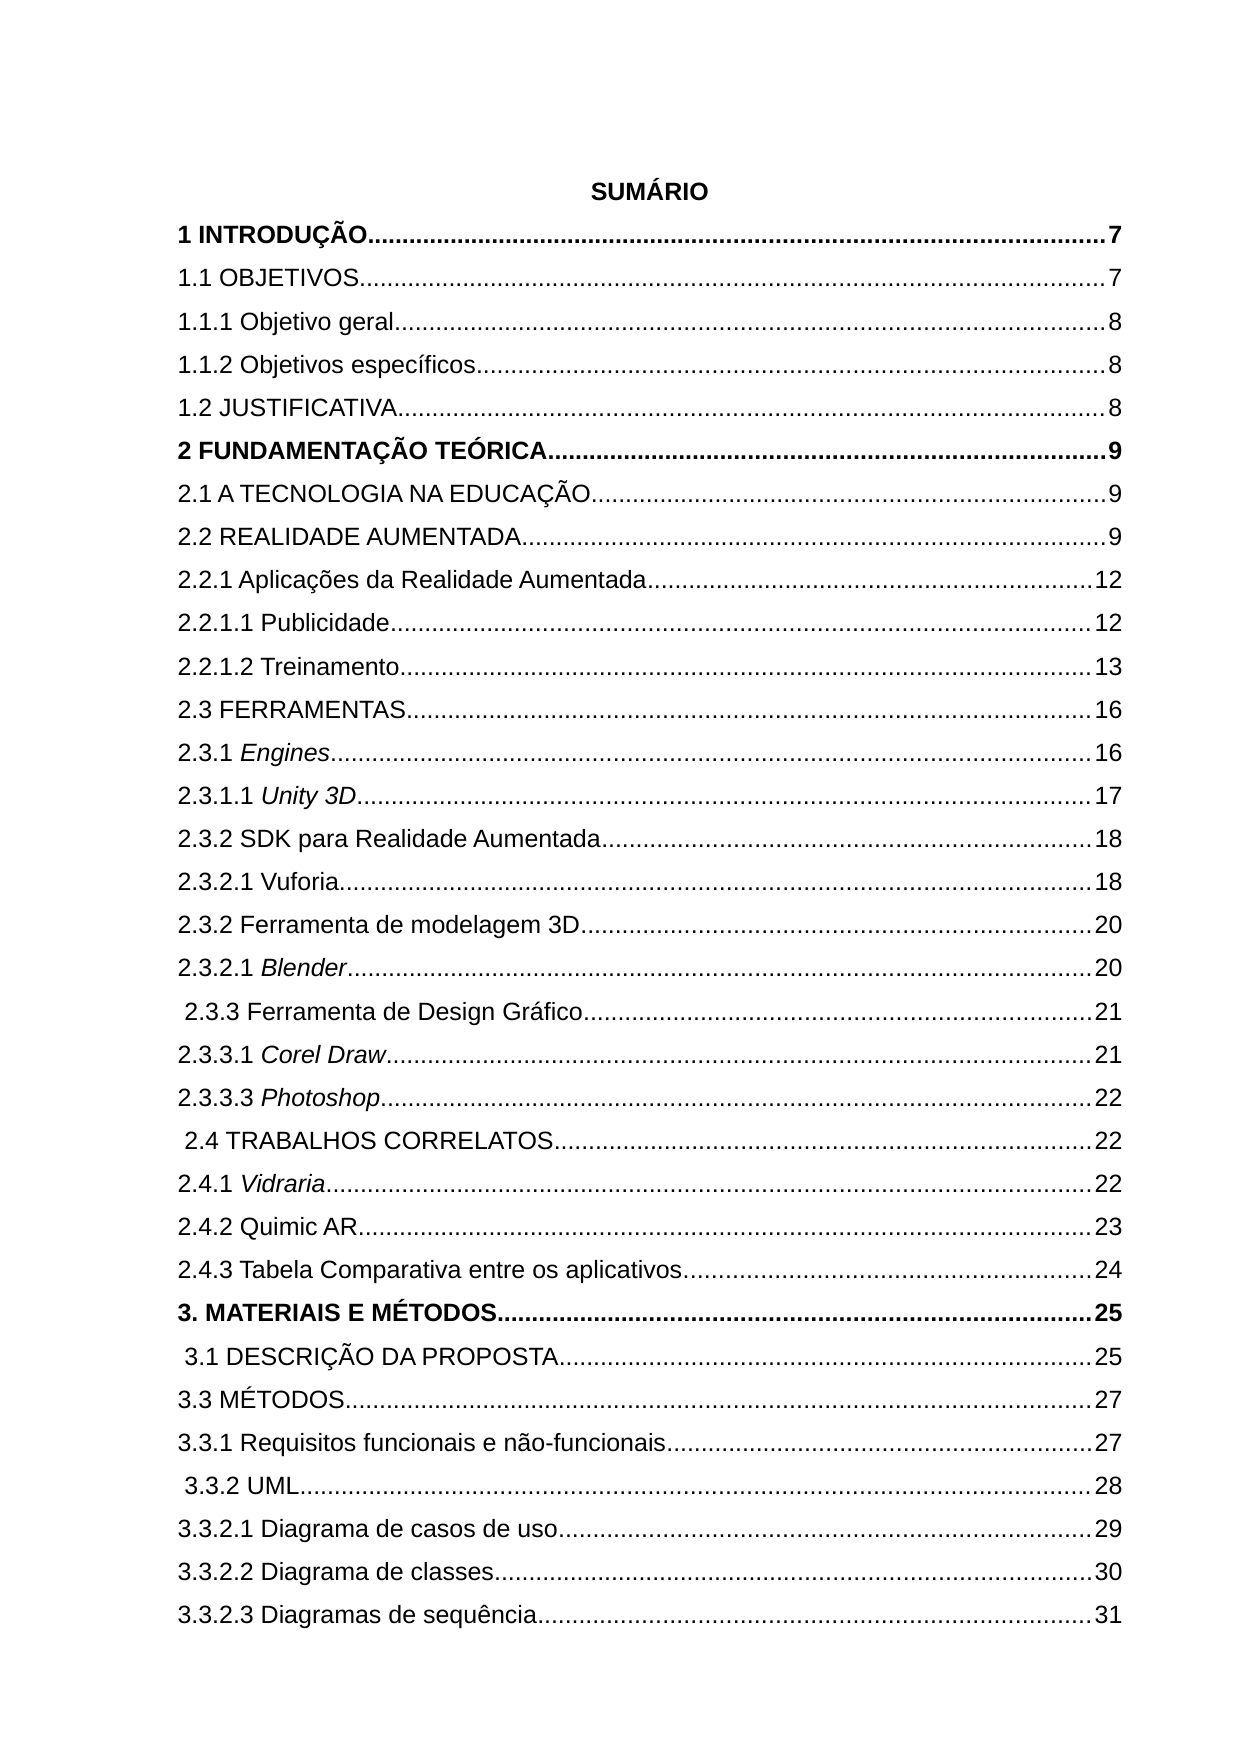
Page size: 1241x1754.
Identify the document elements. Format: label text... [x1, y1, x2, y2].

text 2.4.1 Vidraria 22 [177, 1169, 1122, 1198]
text 2.3.2 Ferramenta de modelagem 3D 20 [177, 910, 1122, 939]
text 2.3.3.1 Corel Draw 21 [177, 1040, 1122, 1068]
text 1.2 Justificativa 8 [177, 393, 1122, 422]
text 2.2.1.2 Treinamento 13 [177, 652, 1122, 680]
text 1.1.1 Objetivo geral 8 [177, 307, 1122, 335]
text 3.1 DESCRIÇÃO DA PROPOSTA 25 [177, 1342, 1122, 1370]
text 3.3.2.2 Diagrama de classes 30 [177, 1557, 1122, 1586]
text 1 INTRODUÇÃO 7 [177, 220, 1122, 249]
text 2.3.2.1 Vuforia 18 [177, 867, 1122, 896]
text 2.3.2.1 Blender 20 [177, 953, 1122, 982]
text 3.3.2.1 Diagrama de casos de uso 29 [177, 1514, 1122, 1543]
text 3.3 MÉTODOS 27 [177, 1385, 1122, 1413]
text 3.3.2.3 Diagramas de sequência 31 [177, 1600, 1122, 1629]
text 3. MATERIAIS E MÉTODOS 25 [177, 1298, 1122, 1327]
text 2.2.1 Aplicações da Realidade Aumentada 12 [177, 565, 1122, 594]
text 3.3.1 Requisitos funcionais e não-funcionais 27 [177, 1428, 1122, 1457]
text 2.3.3 Ferramenta de Design Gráfico 21 [177, 997, 1122, 1025]
text 1.1 Objetivos 7 [177, 263, 1122, 292]
text 2.4.2 Quimic AR 23 [177, 1212, 1122, 1241]
text 3.3.2 UML 28 [177, 1471, 1122, 1500]
text 2.3 FERRAMENTAS 16 [177, 695, 1122, 723]
text 2.3.2 SDK para Realidade Aumentada 18 [177, 824, 1122, 853]
text 1.1.2 Objetivos específicos 8 [177, 350, 1122, 378]
text 2.4.3 Tabela Comparativa entre os aplicativos 24 [177, 1255, 1122, 1284]
text 2.1 a tecnologia na educação 9 [177, 479, 1122, 508]
text 2 FUNDAMENTAÇÃO TEÓRICA 9 [177, 436, 1122, 465]
text 2.3.1 Engines 16 [177, 738, 1122, 767]
subtitle Sumário [177, 177, 1122, 206]
text 2.4 TRABALHOS CORRELATOS 22 [177, 1126, 1122, 1155]
text 2.2 REALIDADE AUMENTADA 9 [177, 522, 1122, 551]
text 2.3.3.3 Photoshop 22 [177, 1083, 1122, 1112]
text 2.3.1.1 Unity 3D 17 [177, 781, 1122, 810]
text 2.2.1.1 Publicidade 12 [177, 608, 1122, 637]
